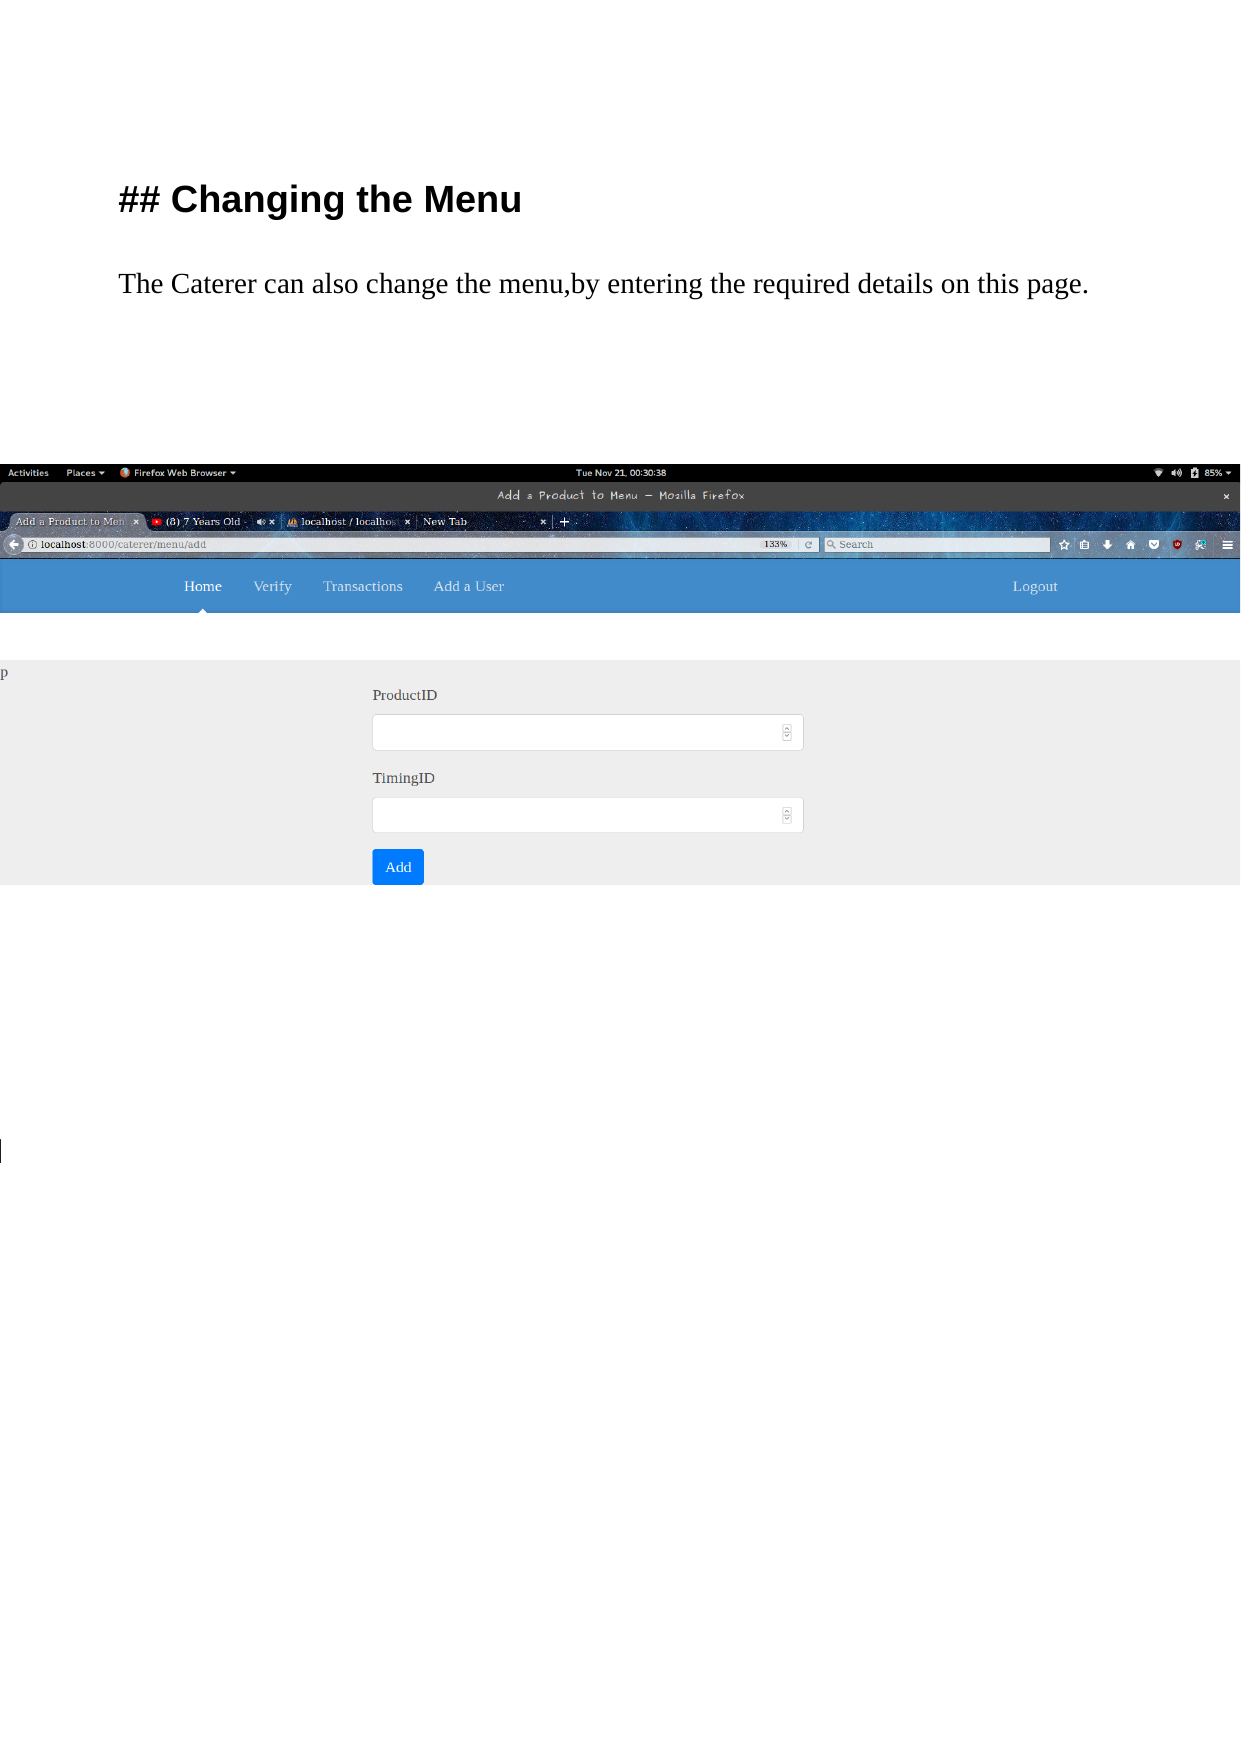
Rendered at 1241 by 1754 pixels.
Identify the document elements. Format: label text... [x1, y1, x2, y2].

text The Caterer can also change the menu,by entering the required details on this page. [118, 266, 1122, 300]
subtitle ## Changing the Menu [118, 177, 1122, 220]
picture [0, 464, 1241, 1163]
